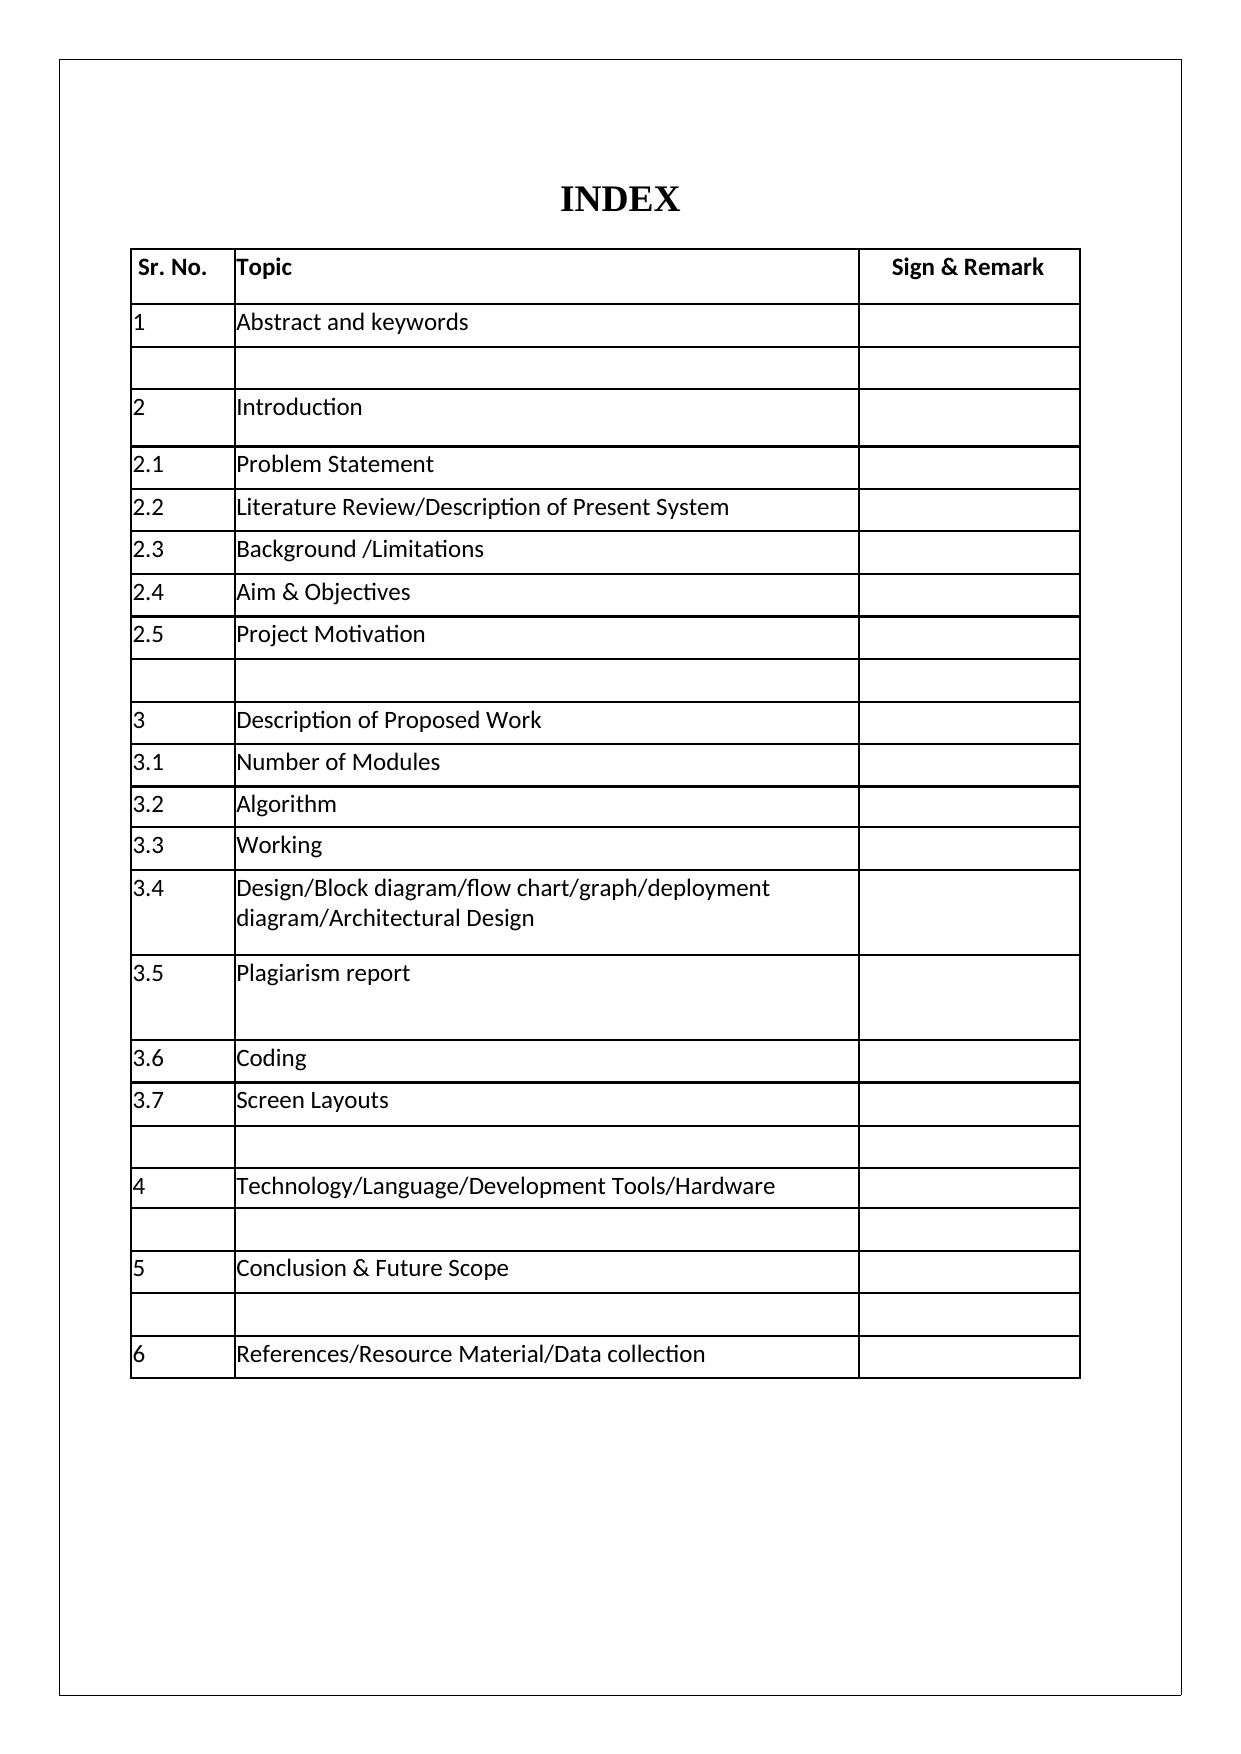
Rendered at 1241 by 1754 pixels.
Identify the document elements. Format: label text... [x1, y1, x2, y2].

text INDEX [118, 176, 1122, 219]
table_cell 3.1 [132, 745, 234, 785]
table_cell [860, 1209, 1079, 1249]
table_cell 3.2 [132, 788, 234, 826]
table_cell [860, 305, 1079, 346]
table_cell [860, 1127, 1079, 1167]
table_cell Screen Layouts [236, 1084, 858, 1124]
table_cell Literature Review/Description of Present System [236, 490, 858, 530]
table_cell 3 [132, 703, 234, 743]
table_cell [860, 1337, 1079, 1377]
table_cell [860, 1169, 1079, 1207]
table_cell Technology/Language/Development Tools/Hardware [236, 1169, 858, 1207]
table_cell 3.4 [132, 871, 234, 953]
table_cell [132, 1294, 234, 1335]
table_cell Plagiarism report [236, 956, 858, 1039]
table_cell Introduction [236, 390, 858, 445]
table_header Topic [236, 250, 858, 303]
table_cell [132, 348, 234, 388]
table_cell 3.7 [132, 1084, 234, 1124]
table_cell [860, 348, 1079, 388]
table_cell [132, 1127, 234, 1167]
table_cell [860, 871, 1079, 953]
table_cell [860, 828, 1079, 869]
table_cell 2.4 [132, 575, 234, 615]
table_cell 5 [132, 1252, 234, 1292]
table_header Sr. No. [132, 250, 234, 303]
table_cell Conclusion & Future Scope [236, 1252, 858, 1292]
table_cell [860, 660, 1079, 701]
table_cell 2.1 [132, 448, 234, 488]
table_cell Number of Modules [236, 745, 858, 785]
table_cell 3.5 [132, 956, 234, 1039]
table_cell 3.3 [132, 828, 234, 869]
table_cell [860, 1294, 1079, 1335]
table_cell [860, 1252, 1079, 1292]
table_cell 1 [132, 305, 234, 346]
table_cell [132, 660, 234, 701]
table_cell [132, 1209, 234, 1249]
table_cell 2 [132, 390, 234, 445]
table_cell Problem Statement [236, 448, 858, 488]
table_cell [236, 1294, 858, 1335]
table_cell Algorithm [236, 788, 858, 826]
table_cell References/Resource Material/Data collection [236, 1337, 858, 1377]
table_cell [860, 1041, 1079, 1081]
table_cell 2.5 [132, 618, 234, 658]
table_cell Coding [236, 1041, 858, 1081]
table_cell [236, 660, 858, 701]
table_cell [860, 703, 1079, 743]
table_cell 3.6 [132, 1041, 234, 1081]
table_cell [860, 956, 1079, 1039]
table_cell [860, 490, 1079, 530]
table_cell [860, 1084, 1079, 1124]
table_cell Design/Block diagram/flow chart/graph/deployment diagram/Architectural Design [236, 871, 858, 953]
table_cell 4 [132, 1169, 234, 1207]
table_cell Background /Limitations [236, 532, 858, 573]
table_cell [860, 575, 1079, 615]
table_cell [860, 390, 1079, 445]
table_cell [860, 788, 1079, 826]
table_cell Abstract and keywords [236, 305, 858, 346]
table_cell [860, 532, 1079, 573]
table_cell Aim & Objectives [236, 575, 858, 615]
table_cell Project Motivation [236, 618, 858, 658]
table_cell 6 [132, 1337, 234, 1377]
table_header Sign & Remark [860, 250, 1079, 303]
table_cell [236, 348, 858, 388]
table_cell [860, 448, 1079, 488]
table_cell Working [236, 828, 858, 869]
table_cell Description of Proposed Work [236, 703, 858, 743]
table_cell 2.2 [132, 490, 234, 530]
table_cell [236, 1127, 858, 1167]
table_cell 2.3 [132, 532, 234, 573]
table_cell [860, 745, 1079, 785]
table_cell [236, 1209, 858, 1249]
table_cell [860, 618, 1079, 658]
